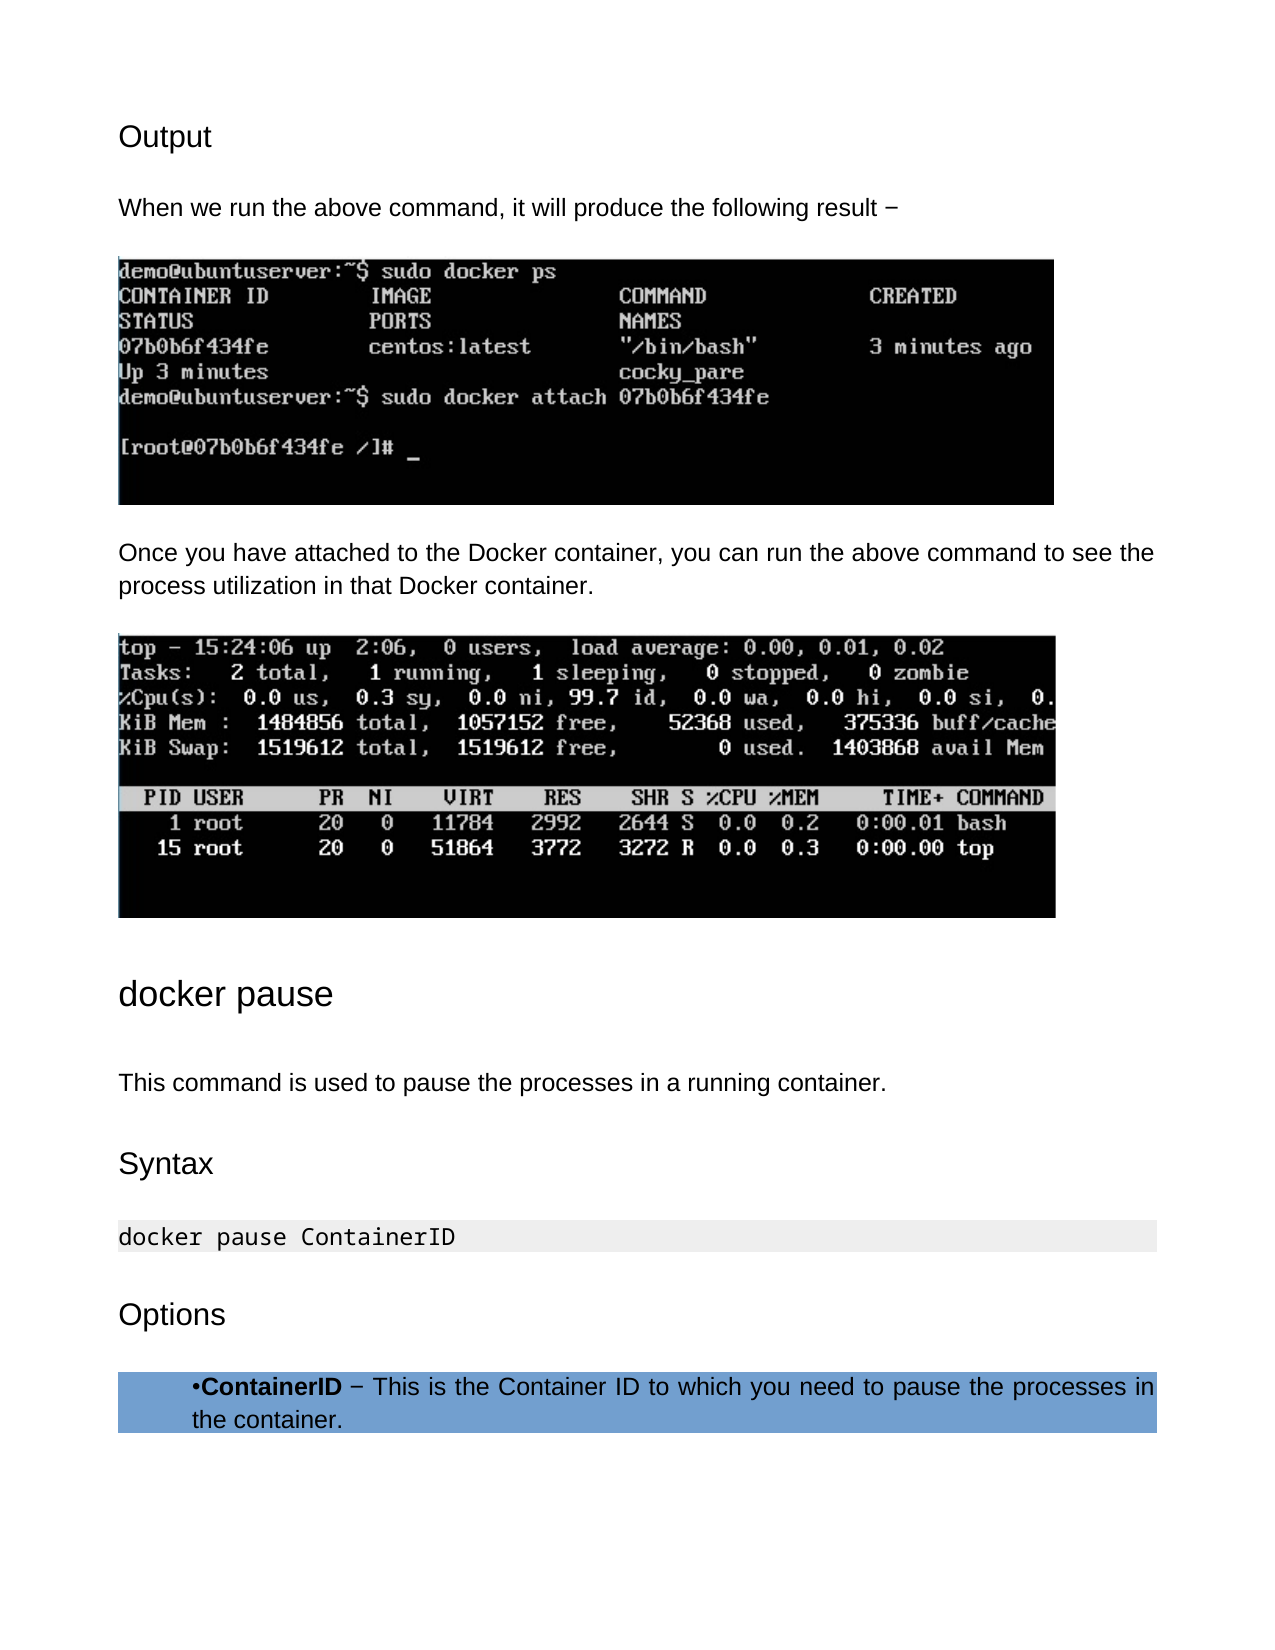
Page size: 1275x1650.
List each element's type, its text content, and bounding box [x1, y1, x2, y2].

subtitle Syntax [118, 1145, 1157, 1181]
subtitle Options [118, 1296, 1157, 1332]
subtitle Output [118, 118, 1157, 154]
picture [118, 633, 1056, 918]
picture [118, 256, 1054, 505]
list ContainerID − This is the Container ID to which you need to pause the processes in the container. [118, 1372, 1157, 1433]
text docker pause ContainerID [118, 1220, 1157, 1252]
subtitle docker pause [118, 973, 1157, 1014]
text Once you have attached to the Docker container, you can run the above command to see the process utilization in that Docker container. [118, 538, 1157, 600]
text When we run the above command, it will produce the following result − [118, 193, 1157, 222]
text This command is used to pause the processes in a running container. [118, 1068, 1157, 1097]
